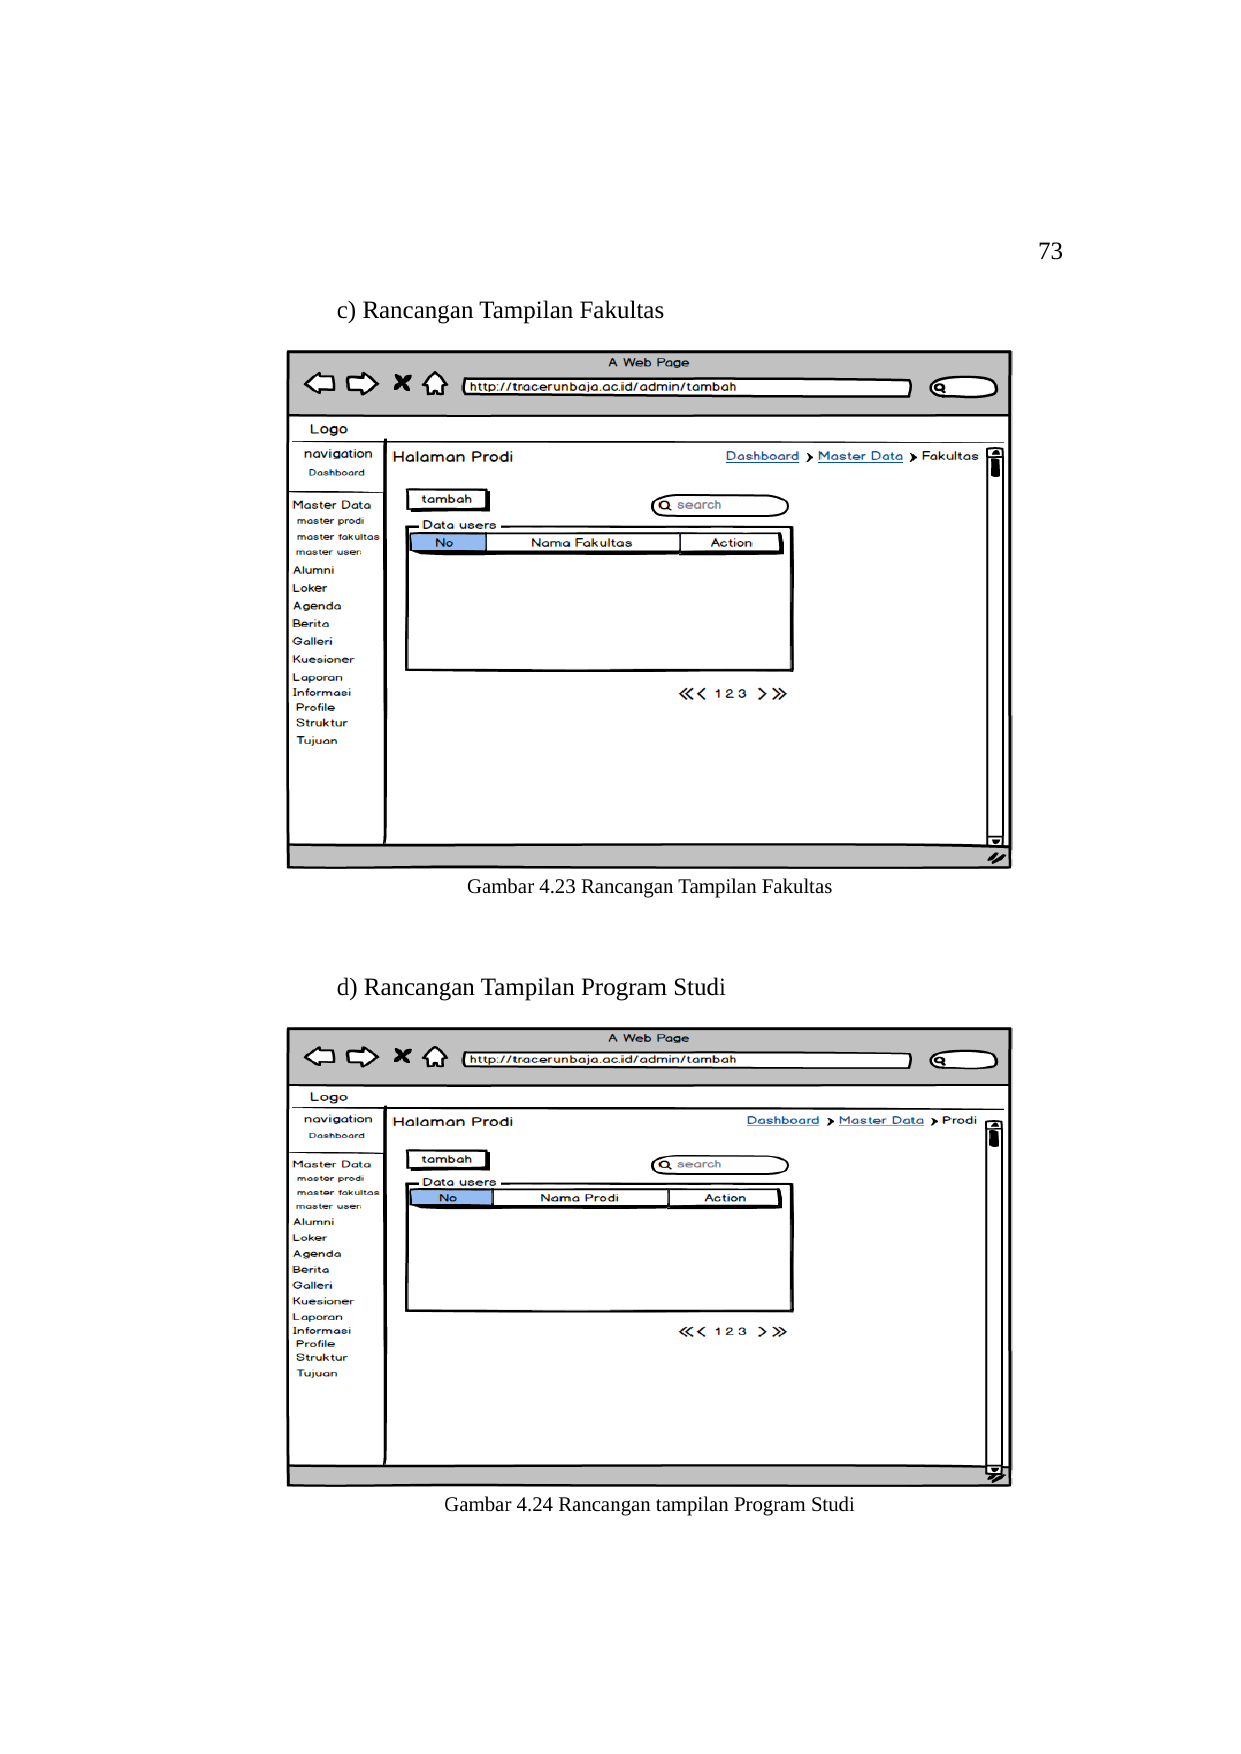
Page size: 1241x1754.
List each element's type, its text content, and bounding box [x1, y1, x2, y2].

list c) Rancangan Tampilan Fakultas [337, 295, 1063, 324]
text Gambar 4.24 Rancangan tampilan Program Studi [286, 1487, 1013, 1516]
picture [286, 350, 1013, 869]
text Gambar 4.23 Rancangan Tampilan Fakultas [286, 869, 1013, 898]
list d) Rancangan Tampilan Program Studi [337, 972, 1063, 1000]
picture [286, 1027, 1013, 1487]
